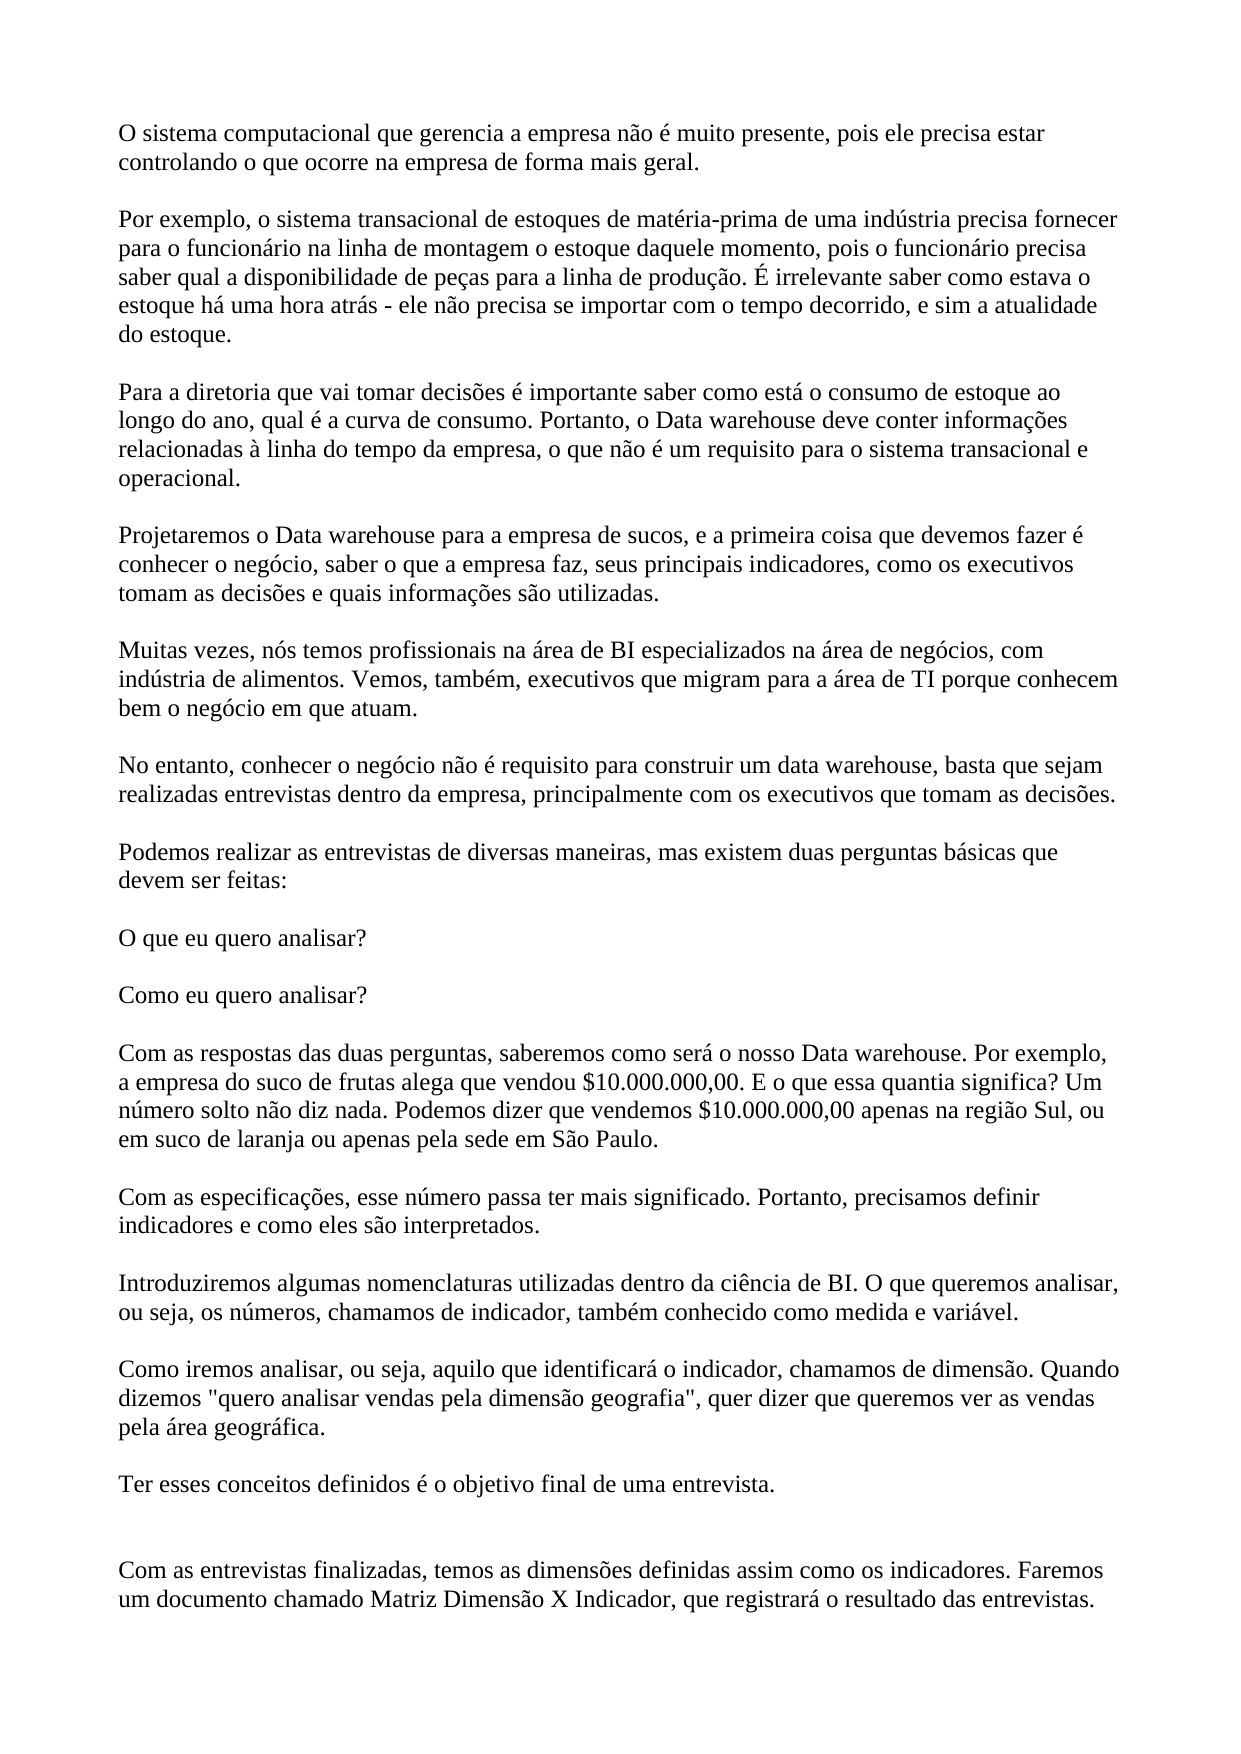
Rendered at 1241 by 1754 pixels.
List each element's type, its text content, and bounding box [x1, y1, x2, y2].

text Projetaremos o Data warehouse para a empresa de sucos, e a primeira coisa que devemos fazer é conhecer o negócio, saber o que a empresa faz, seus principais indicadores, como os executivos tomam as decisões e quais informações são utilizadas. [118, 521, 1122, 607]
text Ter esses conceitos definidos é o objetivo final de uma entrevista. [118, 1469, 1122, 1498]
text Para a diretoria que vai tomar decisões é importante saber como está o consumo de estoque ao longo do ano, qual é a curva de consumo. Portanto, o Data warehouse deve conter informações relacionadas à linha do tempo da empresa, o que não é um requisito para o sistema transacional e operacional. [118, 377, 1122, 492]
text O que eu quero analisar? [118, 923, 1122, 952]
text Com as entrevistas finalizadas, temos as dimensões definidas assim como os indicadores. Faremos um documento chamado Matriz Dimensão X Indicador, que registrará o resultado das entrevistas. [118, 1556, 1122, 1613]
text Por exemplo, o sistema transacional de estoques de matéria-prima de uma indústria precisa fornecer para o funcionário na linha de montagem o estoque daquele momento, pois o funcionário precisa saber qual a disponibilidade de peças para a linha de produção. É irrelevante saber como estava o estoque há uma hora atrás - ele não precisa se importar com o tempo decorrido, e sim a atualidade do estoque. [118, 204, 1122, 348]
text O sistema computacional que gerencia a empresa não é muito presente, pois ele precisa estar controlando o que ocorre na empresa de forma mais geral. [118, 118, 1122, 176]
text Muitas vezes, nós temos profissionais na área de BI especializados na área de negócios, com indústria de alimentos. Vemos, também, executivos que migram para a área de TI porque conhecem bem o negócio em que atuam. [118, 636, 1122, 722]
text Introduziremos algumas nomenclaturas utilizadas dentro da ciência de BI. O que queremos analisar, ou seja, os números, chamamos de indicador, também conhecido como medida e variável. [118, 1268, 1122, 1326]
text Podemos realizar as entrevistas de diversas maneiras, mas existem duas perguntas básicas que devem ser feitas: [118, 837, 1122, 894]
text Como iremos analisar, ou seja, aquilo que identificará o indicador, chamamos de dimensão. Quando dizemos "quero analisar vendas pela dimensão geografia", quer dizer que queremos ver as vendas pela área geográfica. [118, 1354, 1122, 1441]
text Com as especificações, esse número passa ter mais significado. Portanto, precisamos definir indicadores e como eles são interpretados. [118, 1182, 1122, 1239]
text Como eu quero analisar? [118, 981, 1122, 1009]
text Com as respostas das duas perguntas, saberemos como será o nosso Data warehouse. Por exemplo, a empresa do suco de frutas alega que vendou $10.000.000,00. E o que essa quantia significa? Um número solto não diz nada. Podemos dizer que vendemos $10.000.000,00 apenas na região Sul, ou em suco de laranja ou apenas pela sede em São Paulo. [118, 1038, 1122, 1153]
text No entanto, conhecer o negócio não é requisito para construir um data warehouse, basta que sejam realizadas entrevistas dentro da empresa, principalmente com os executivos que tomam as decisões. [118, 751, 1122, 808]
